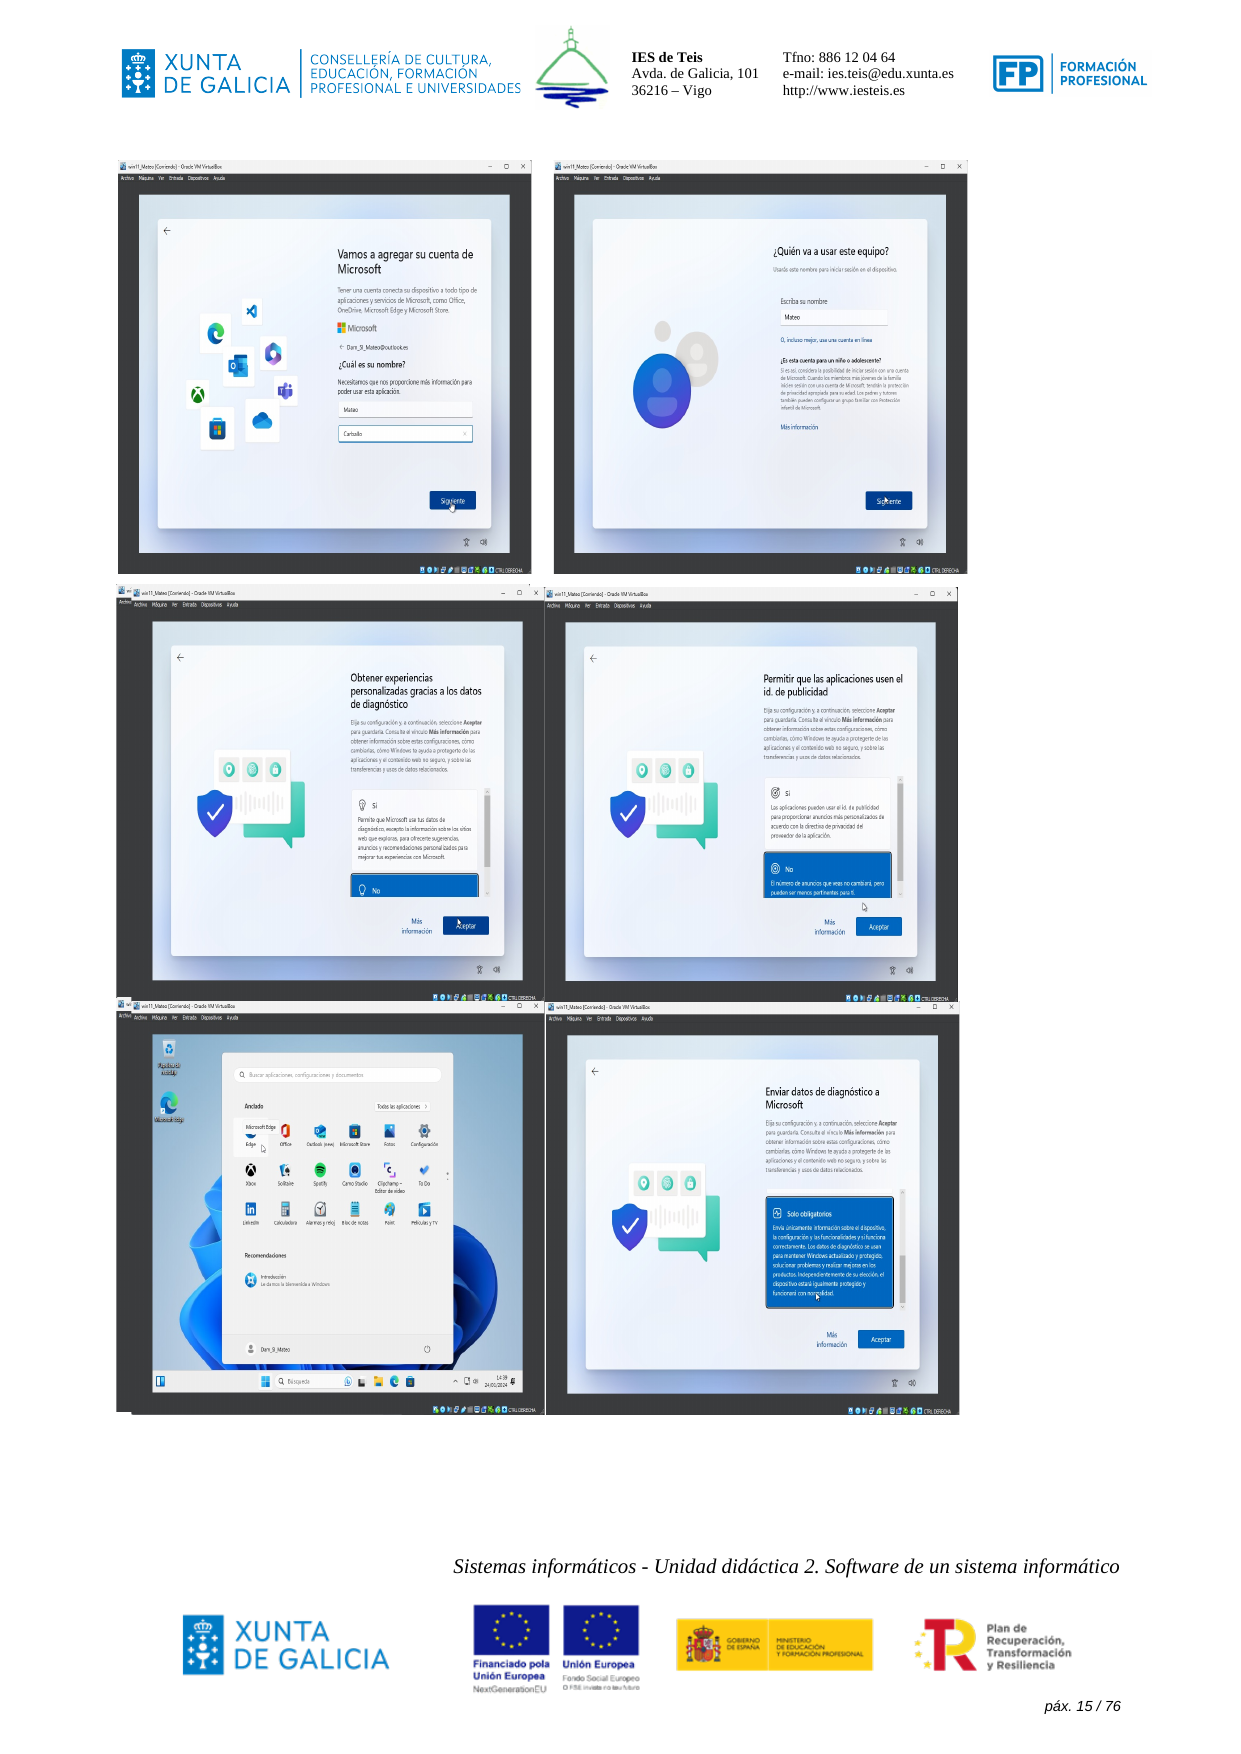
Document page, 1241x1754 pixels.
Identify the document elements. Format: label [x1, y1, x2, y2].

picture [116, 584, 960, 1415]
picture [534, 25, 611, 110]
picture [989, 50, 1153, 97]
picture [121, 49, 521, 98]
picture [182, 1593, 1085, 1700]
picture [553, 160, 968, 574]
picture [118, 160, 532, 574]
